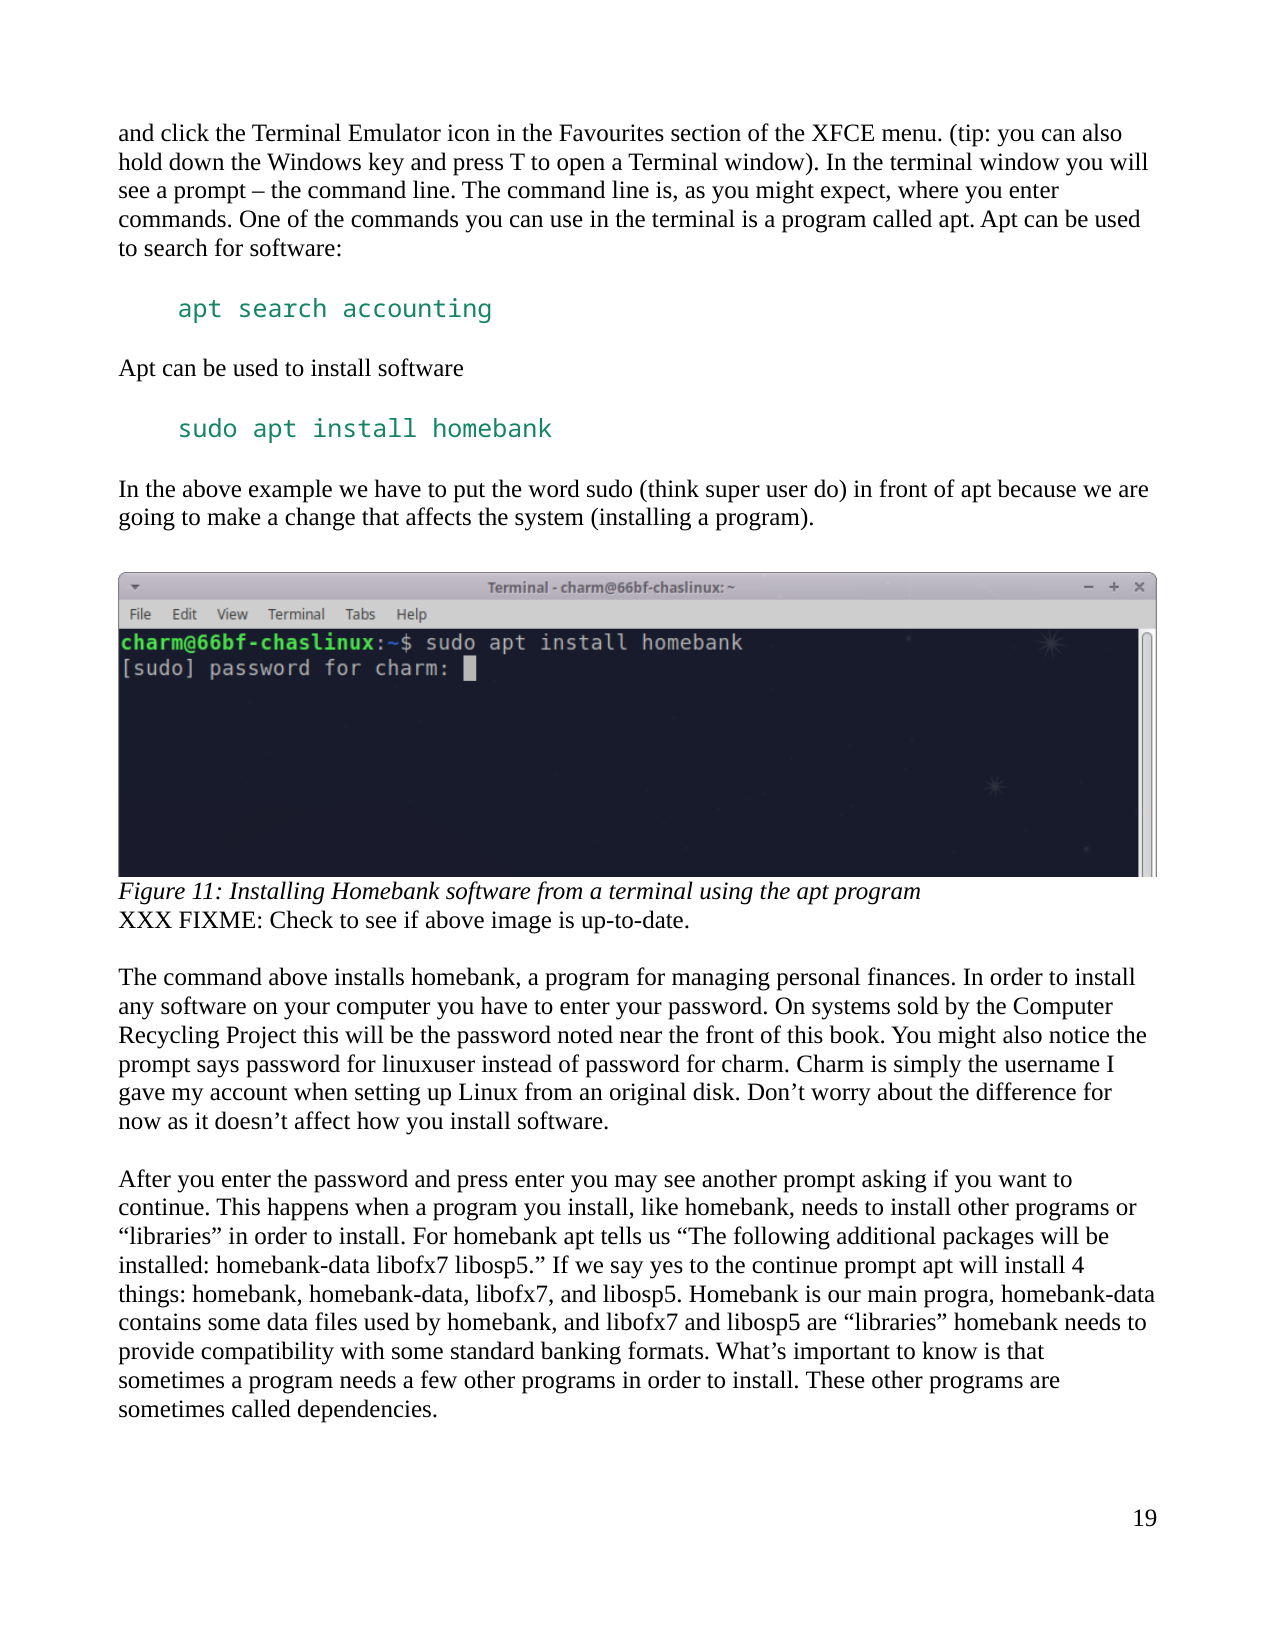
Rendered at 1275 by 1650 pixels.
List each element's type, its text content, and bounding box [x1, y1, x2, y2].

picture [118, 572, 1157, 877]
text sudo apt install homebank [177, 411, 1157, 445]
text The command above installs homebank, a program for managing personal finances. In order to install any software on your computer you have to enter your password. On systems sold by the Computer Recycling Project this will be the password noted near the front of this book. You might also notice the prompt says password for linuxuser instead of password for charm. Charm is simply the username I gave my account when setting up Linux from an original disk. Don’t worry about the difference for now as it doesn’t affect how you install software. [118, 962, 1157, 1135]
text [118, 560, 1157, 572]
text After you enter the password and press enter you may see another prompt asking if you want to continue. This happens when a program you install, like homebank, needs to install other programs or “libraries” in order to install. For homebank apt tells us “The following additional packages will be installed: homebank-data libofx7 libosp5.” If we say yes to the continue prompt apt will install 4 things: homebank, homebank-data, libofx7, and libosp5. Homebank is our main progra, homebank-data contains some data files used by homebank, and libofx7 and libosp5 are “libraries” homebank needs to provide compatibility with some standard banking formats. What’s important to know is that sometimes a program needs a few other programs in order to install. These other programs are sometimes called dependencies. [118, 1164, 1157, 1422]
text apt search accounting [177, 291, 1157, 325]
text Figure 11: Installing Homebank software from a terminal using the apt program [118, 877, 1157, 905]
text XXX FIXME: Check to see if above image is up-to-date. [118, 905, 1157, 934]
text In the above example we have to put the word sudo (think super user do) in front of apt because we are going to make a change that affects the system (installing a program). [118, 474, 1157, 531]
text Apt can be used to install software [118, 353, 1157, 382]
text and click the Terminal Emulator icon in the Favourites section of the XFCE menu. (tip: you can also hold down the Windows key and press T to open a Terminal window). In the terminal window you will see a prompt – the command line. The command line is, as you might expect, where you enter commands. One of the commands you can use in the terminal is a program called apt. Apt can be used to search for software: [118, 118, 1157, 262]
